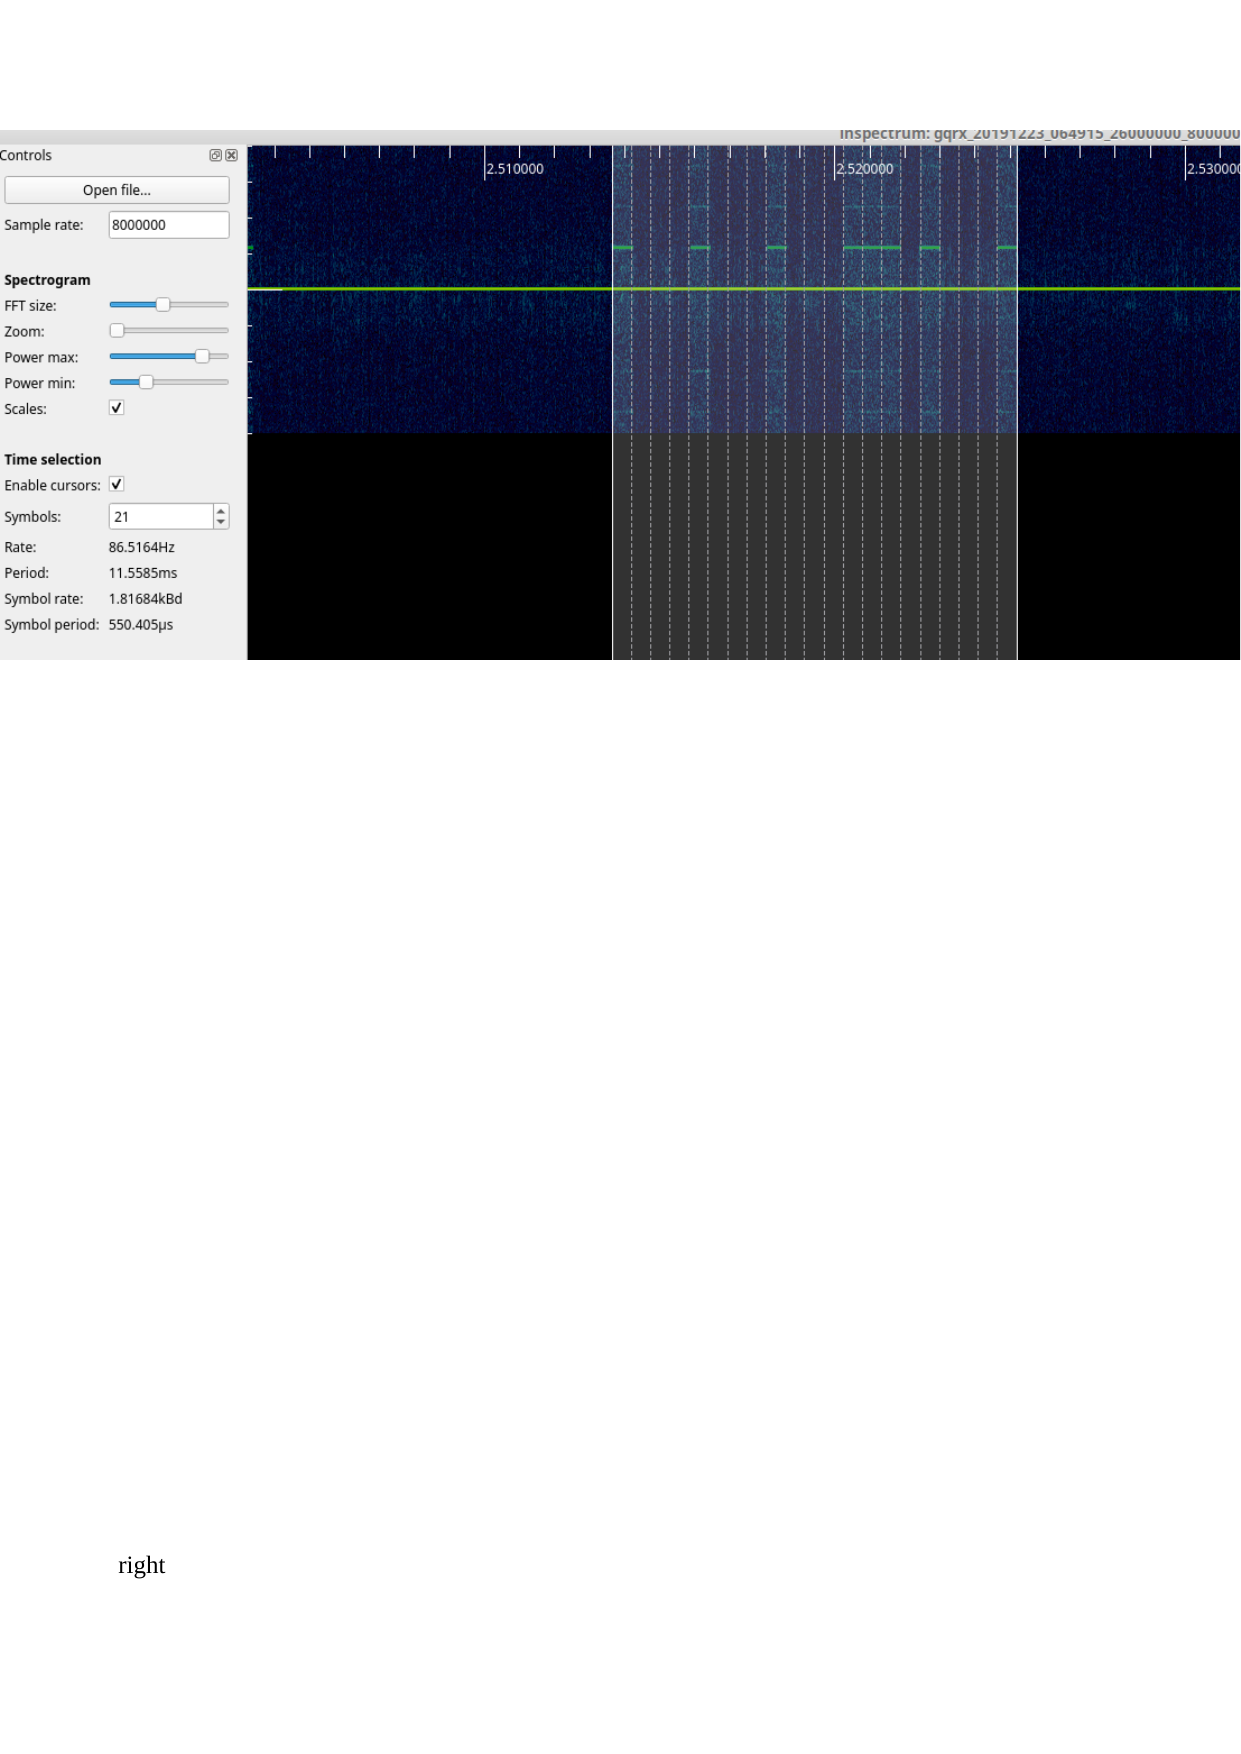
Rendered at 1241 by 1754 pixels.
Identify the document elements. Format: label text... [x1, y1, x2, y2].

text right [118, 1551, 1122, 1579]
picture [0, 130, 1241, 660]
